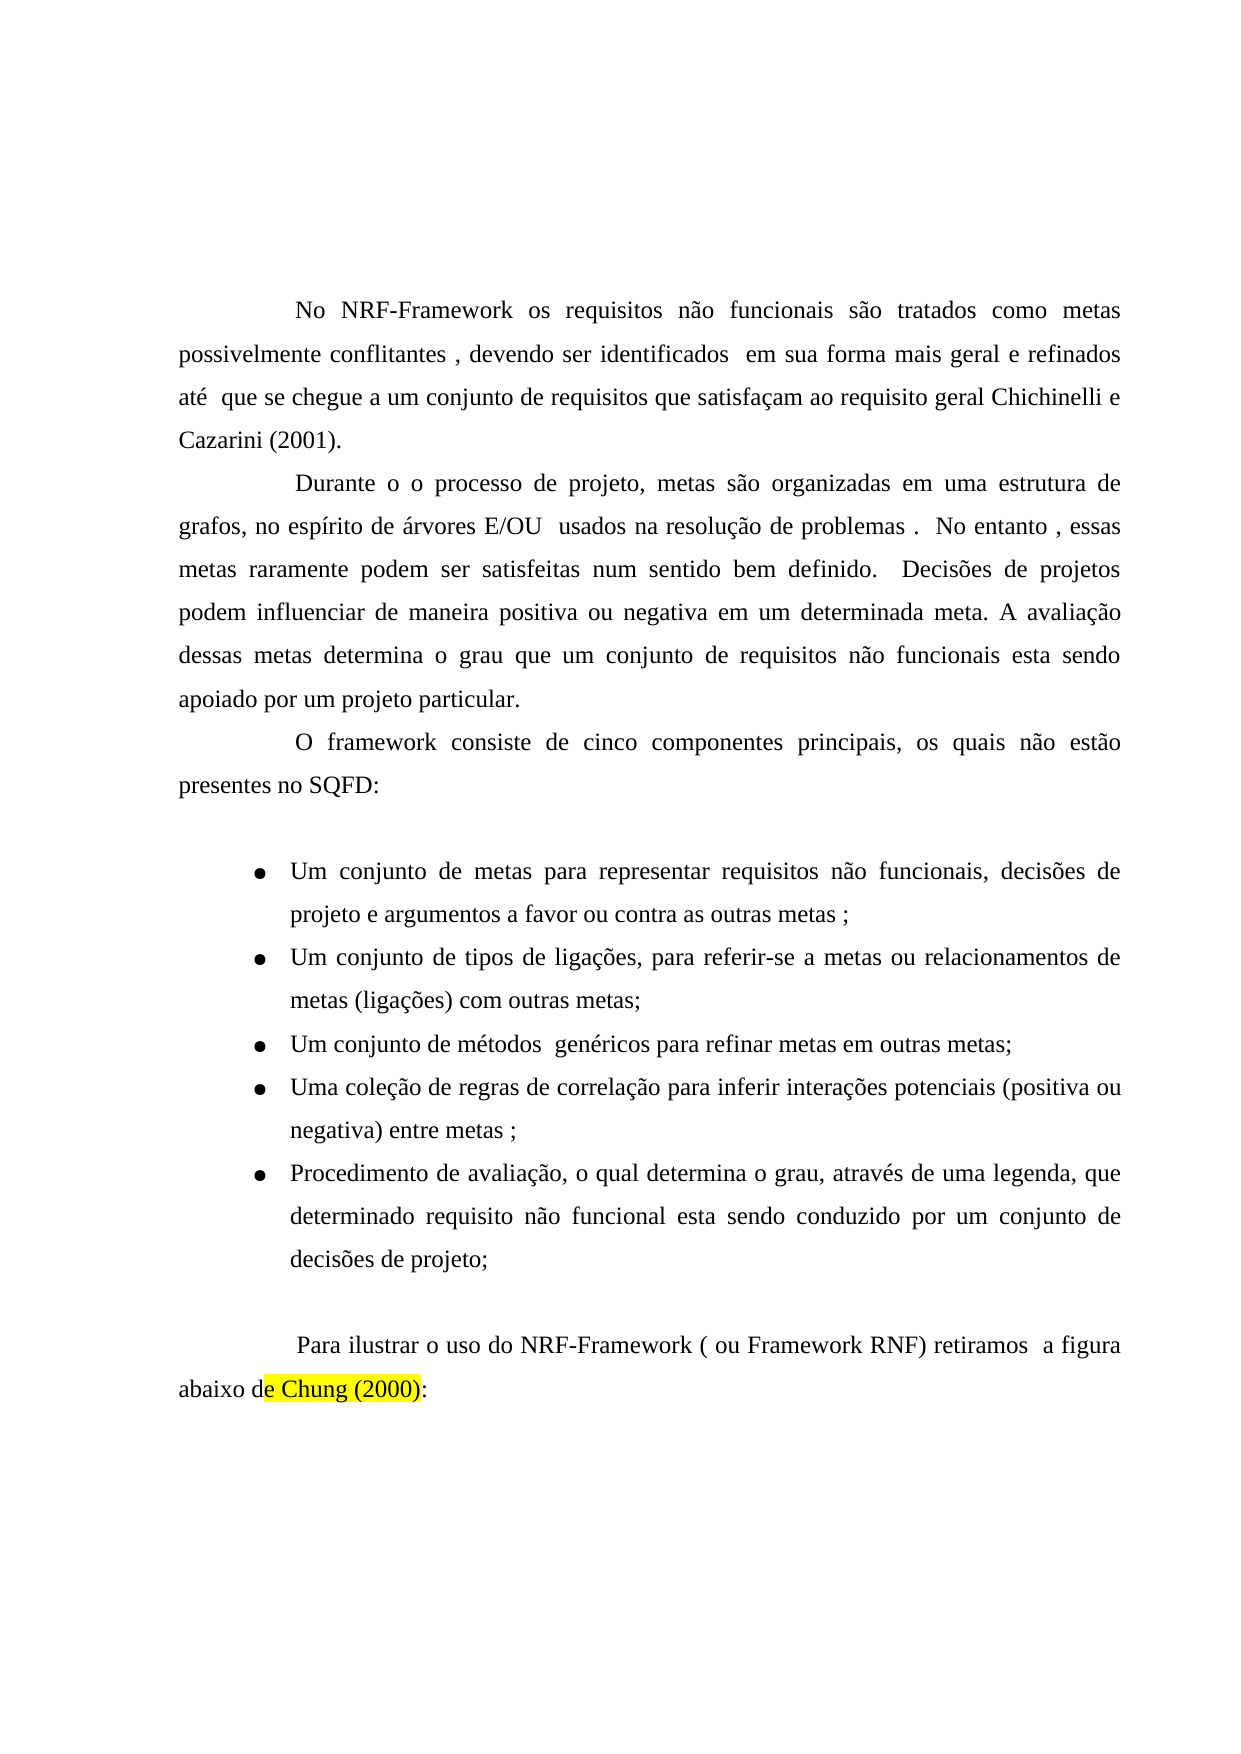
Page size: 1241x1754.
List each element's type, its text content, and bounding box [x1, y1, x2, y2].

text O framework consiste de cinco componentes principais, os quais não estão presentes no SQFD: [178, 727, 1122, 799]
text Durante o o processo de projeto, metas são organizadas em uma estrutura de grafos, no espírito de árvores E/OU usados na resolução de problemas . No entanto , essas metas raramente podem ser satisfeitas num sentido bem definido. Decisões de projetos podem influenciar de maneira positiva ou negativa em um determinada meta. A avaliação dessas metas determina o grau que um conjunto de requisitos não funcionais esta sendo apoiado por um projeto particular. [178, 468, 1122, 712]
text Para ilustrar o uso do NRF-Framework ( ou Framework RNF) retiramos a figura abaixo de Chung (2000): [178, 1331, 1122, 1402]
text No NRF-Framework os requisitos não funcionais são tratados como metas possivelmente conflitantes , devendo ser identificados em sua forma mais geral e refinados até que se chegue a um conjunto de requisitos que satisfaçam ao requisito geral Chichinelli e Cazarini (2001). [178, 296, 1122, 454]
list Um conjunto de métodos genéricos para refinar metas em outras metas; [252, 1029, 1122, 1057]
list Procedimento de avaliação, o qual determina o grau, através de uma legenda, que determinado requisito não funcional esta sendo conduzido por um conjunto de decisões de projeto; [252, 1158, 1122, 1273]
list Uma coleção de regras de correlação para inferir interações potenciais (positiva ou negativa) entre metas ; [252, 1072, 1122, 1144]
list Um conjunto de metas para representar requisitos não funcionais, decisões de projeto e argumentos a favor ou contra as outras metas ; [252, 856, 1122, 928]
list Um conjunto de tipos de ligações, para referir-se a metas ou relacionamentos de metas (ligações) com outras metas; [252, 942, 1122, 1014]
